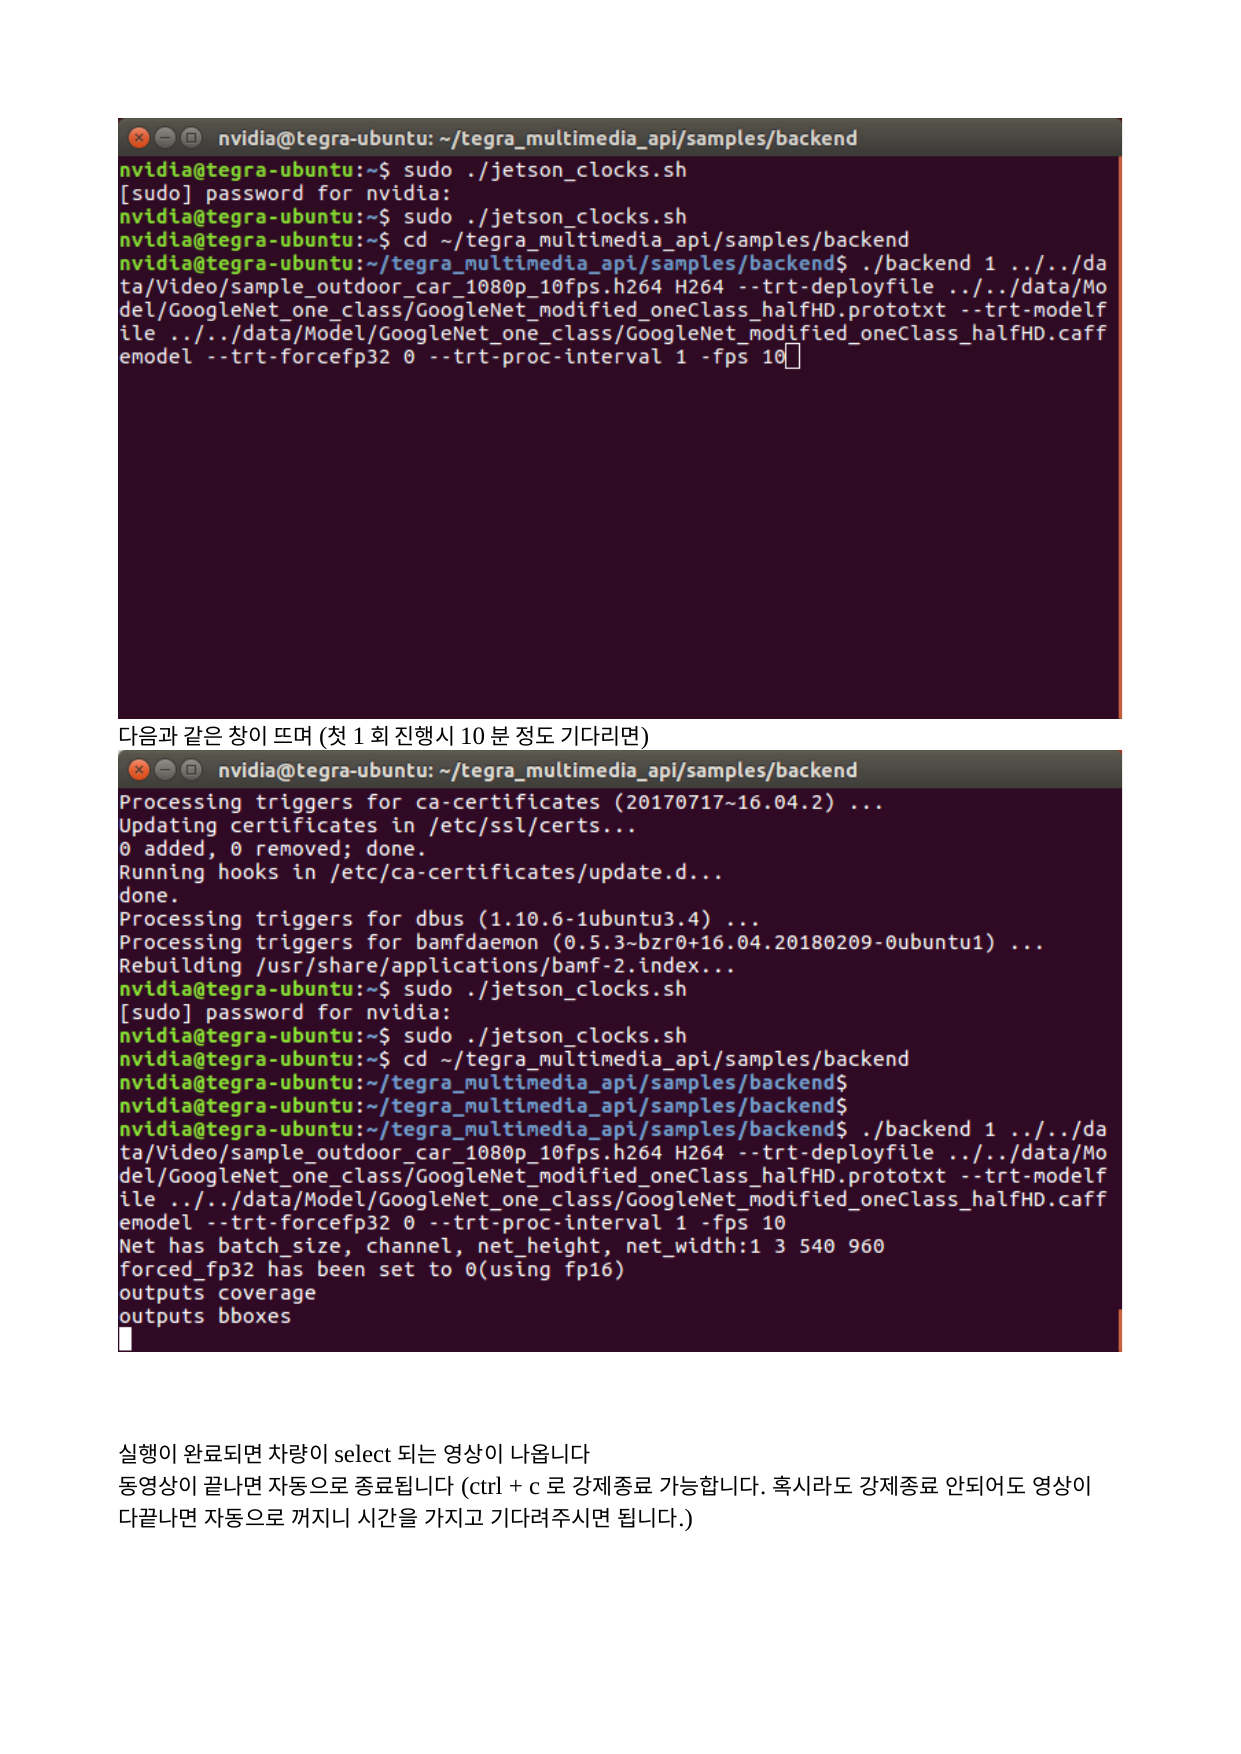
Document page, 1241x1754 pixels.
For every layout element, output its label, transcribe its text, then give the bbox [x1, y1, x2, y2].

picture [118, 118, 1123, 719]
picture [118, 750, 1123, 1352]
text 동영상이 끝나면 자동으로 종료됩니다 (ctrl + c 로 강제종료 가능합니다. 혹시라도 강제종료 안되어도 영상이 다끝나면 자동으로 꺼지니 시간을 가지고 기다려주시면 됩니다.) [118, 1469, 1122, 1532]
text 다음과 같은 창이 뜨며 (첫 1회 진행시 10분 정도 기다리면) [118, 719, 1122, 750]
text 실행이 완료되면 차량이 select 되는 영상이 나옵니다 [118, 1437, 1122, 1469]
